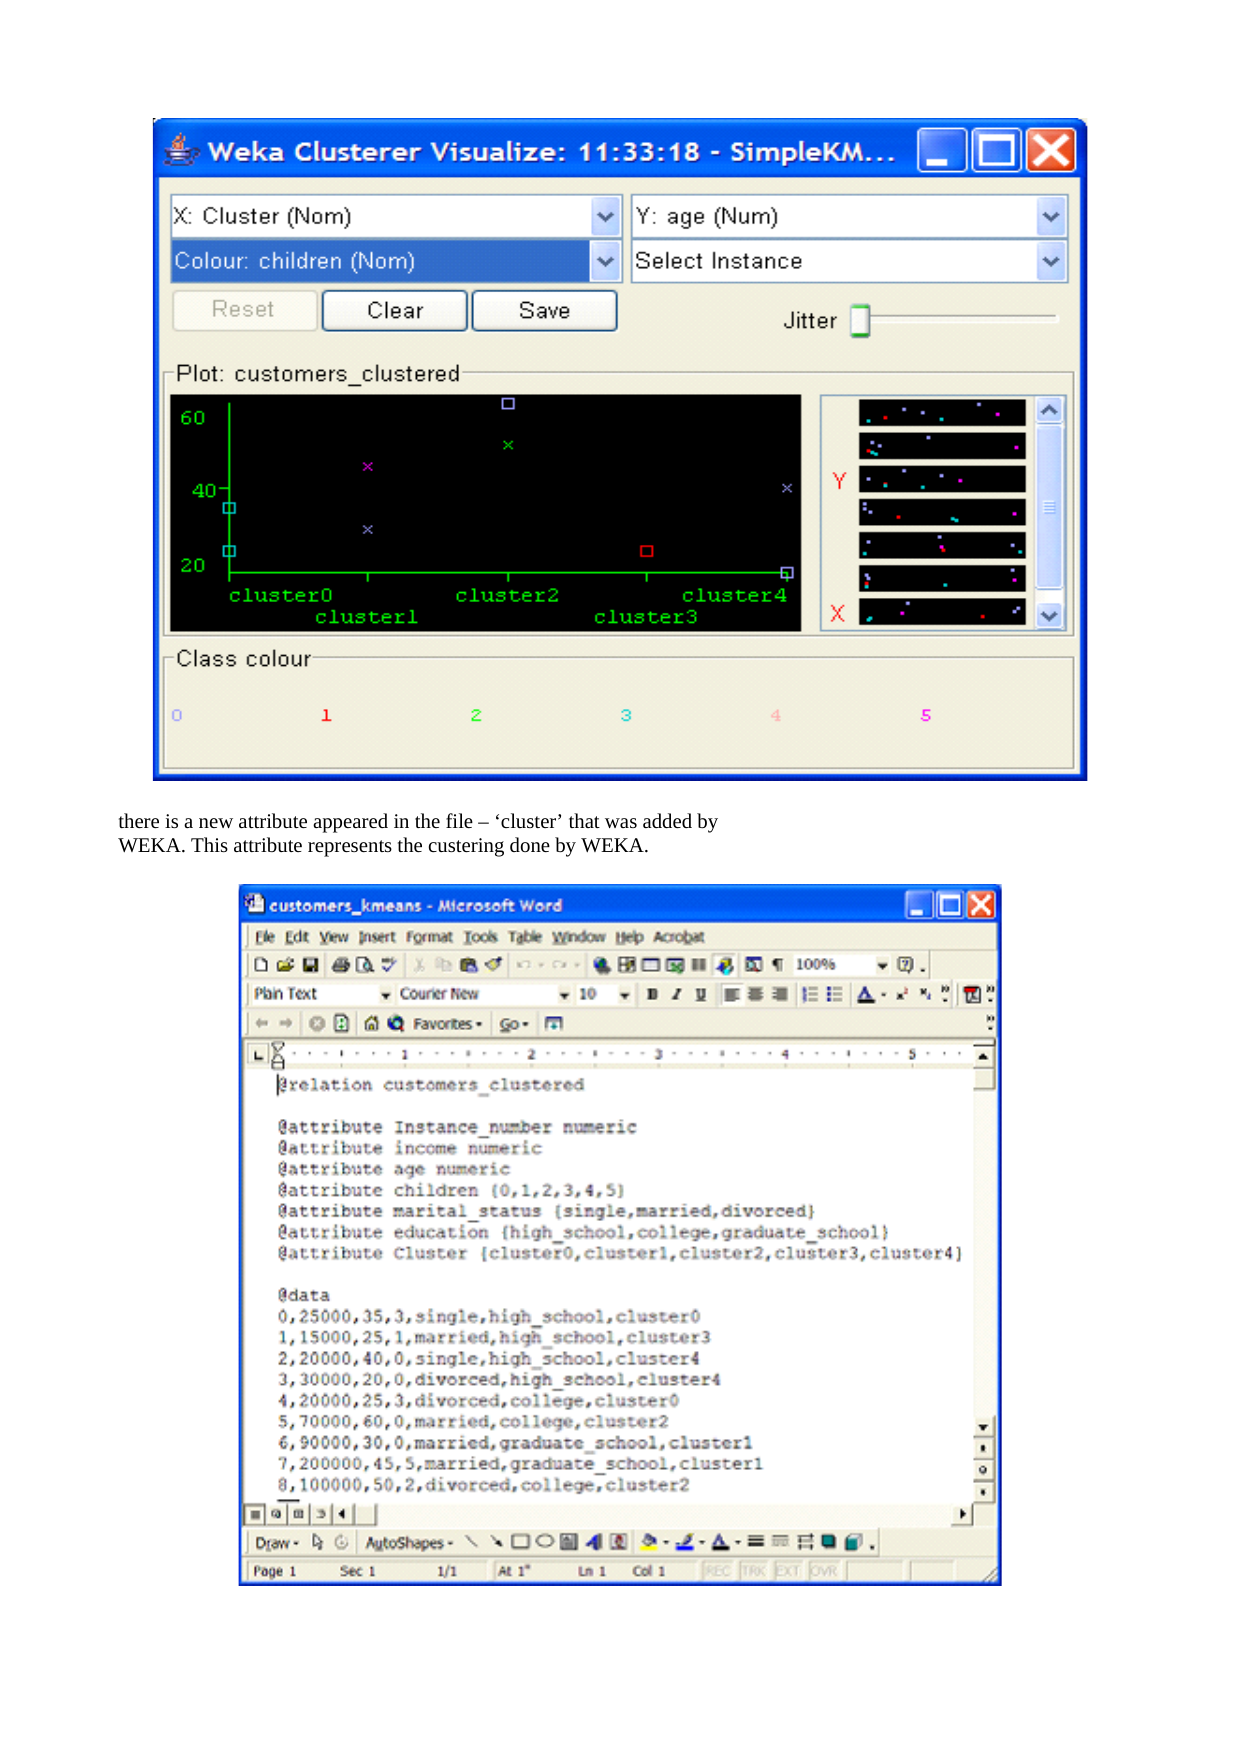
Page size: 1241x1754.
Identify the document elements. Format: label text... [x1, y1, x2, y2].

text WEKA. This attribute represents the custering done by WEKA. [118, 833, 1122, 857]
text there is a new attribute appeared in the file – ‘cluster’ that was added by [118, 808, 1122, 833]
